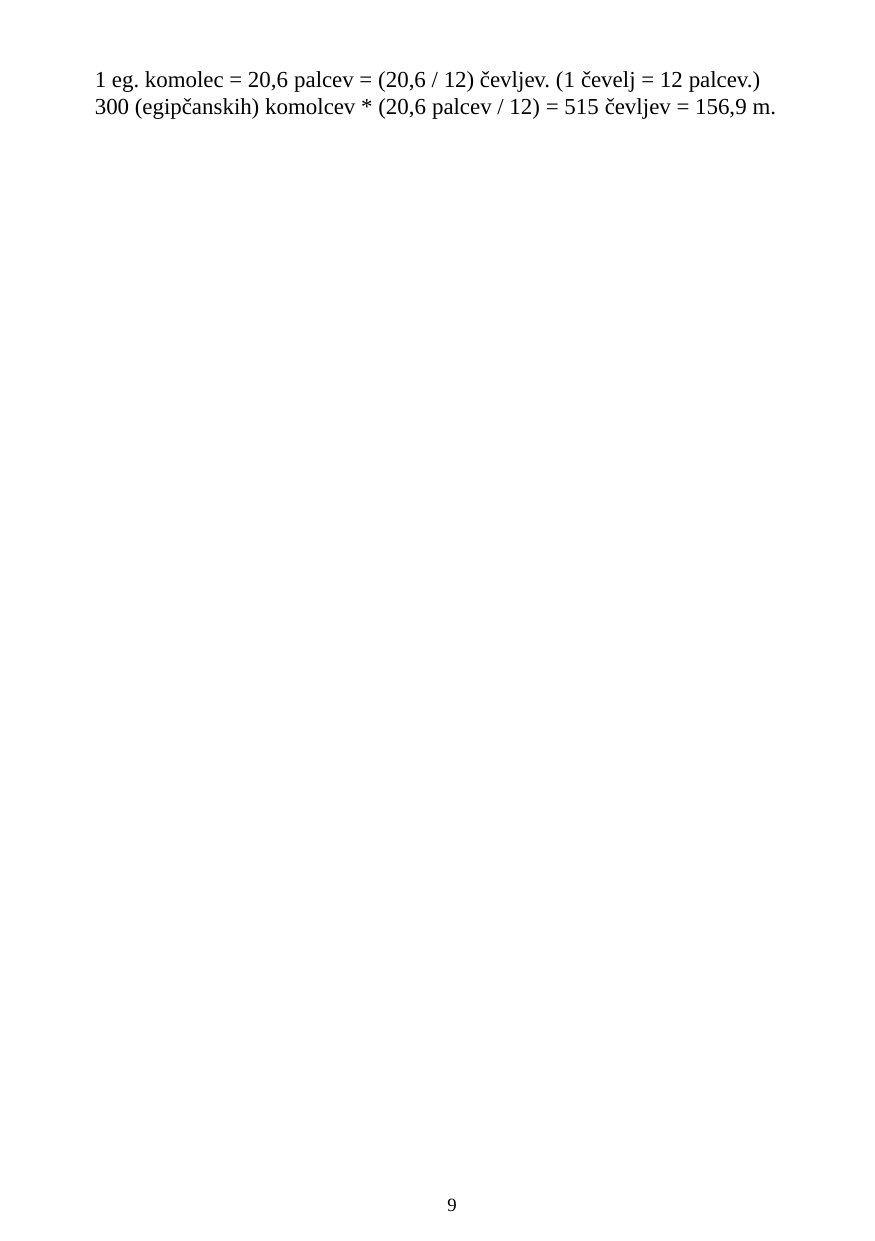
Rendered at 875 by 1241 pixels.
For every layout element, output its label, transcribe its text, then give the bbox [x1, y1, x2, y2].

text 1 eg. komolec = 20,6 palcev = (20,6 / 12) čevljev. (1 čevelj = 12 palcev.) [77, 66, 827, 93]
text 300 (egipčanskih) komolcev * (20,6 palcev / 12) = 515 čevljev = 156,9 m. [77, 93, 827, 119]
